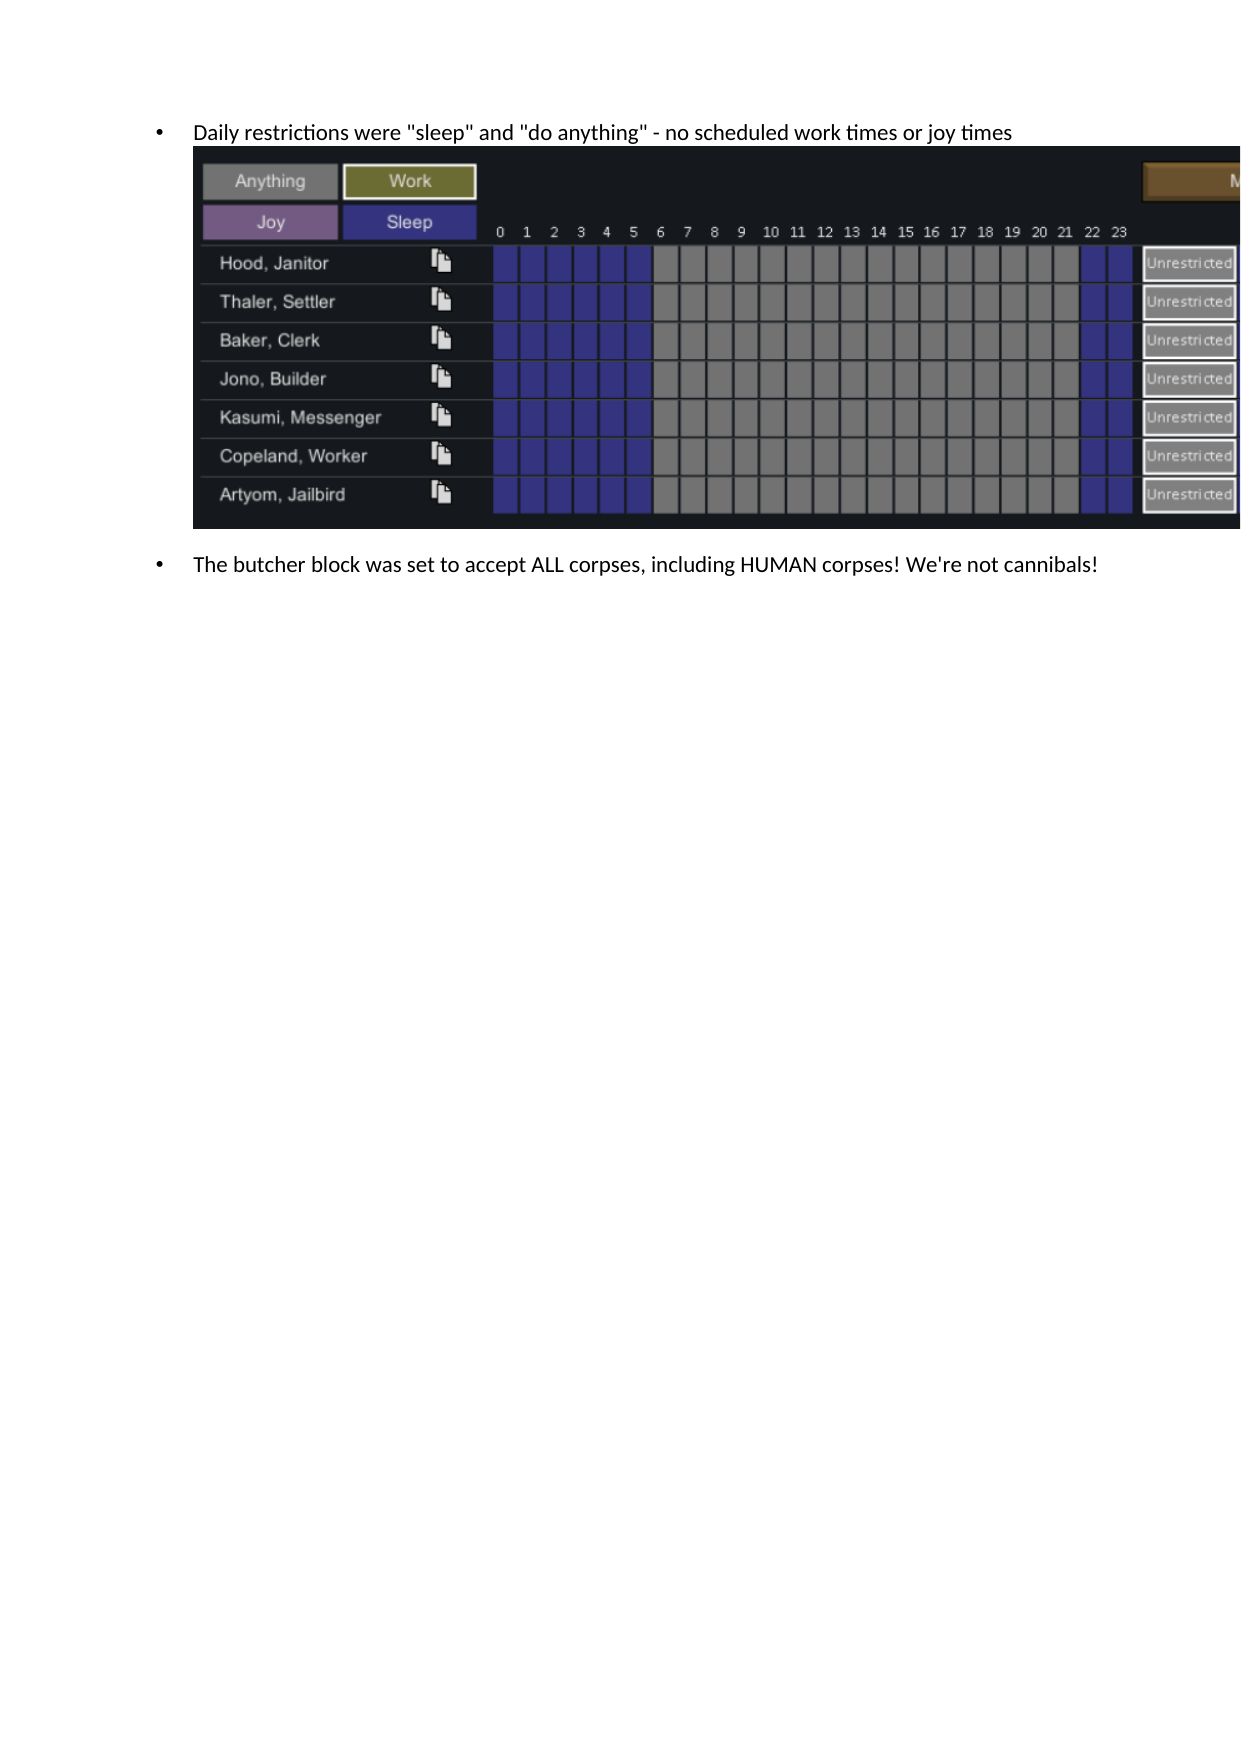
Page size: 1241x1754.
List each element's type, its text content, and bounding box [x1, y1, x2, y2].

list Daily restrictions were "sleep" and "do anything" - no scheduled work times or joy times [156, 118, 1122, 529]
list The butcher block was set to accept ALL corpses, including HUMAN corpses! We're not cannibals! [156, 550, 1122, 578]
